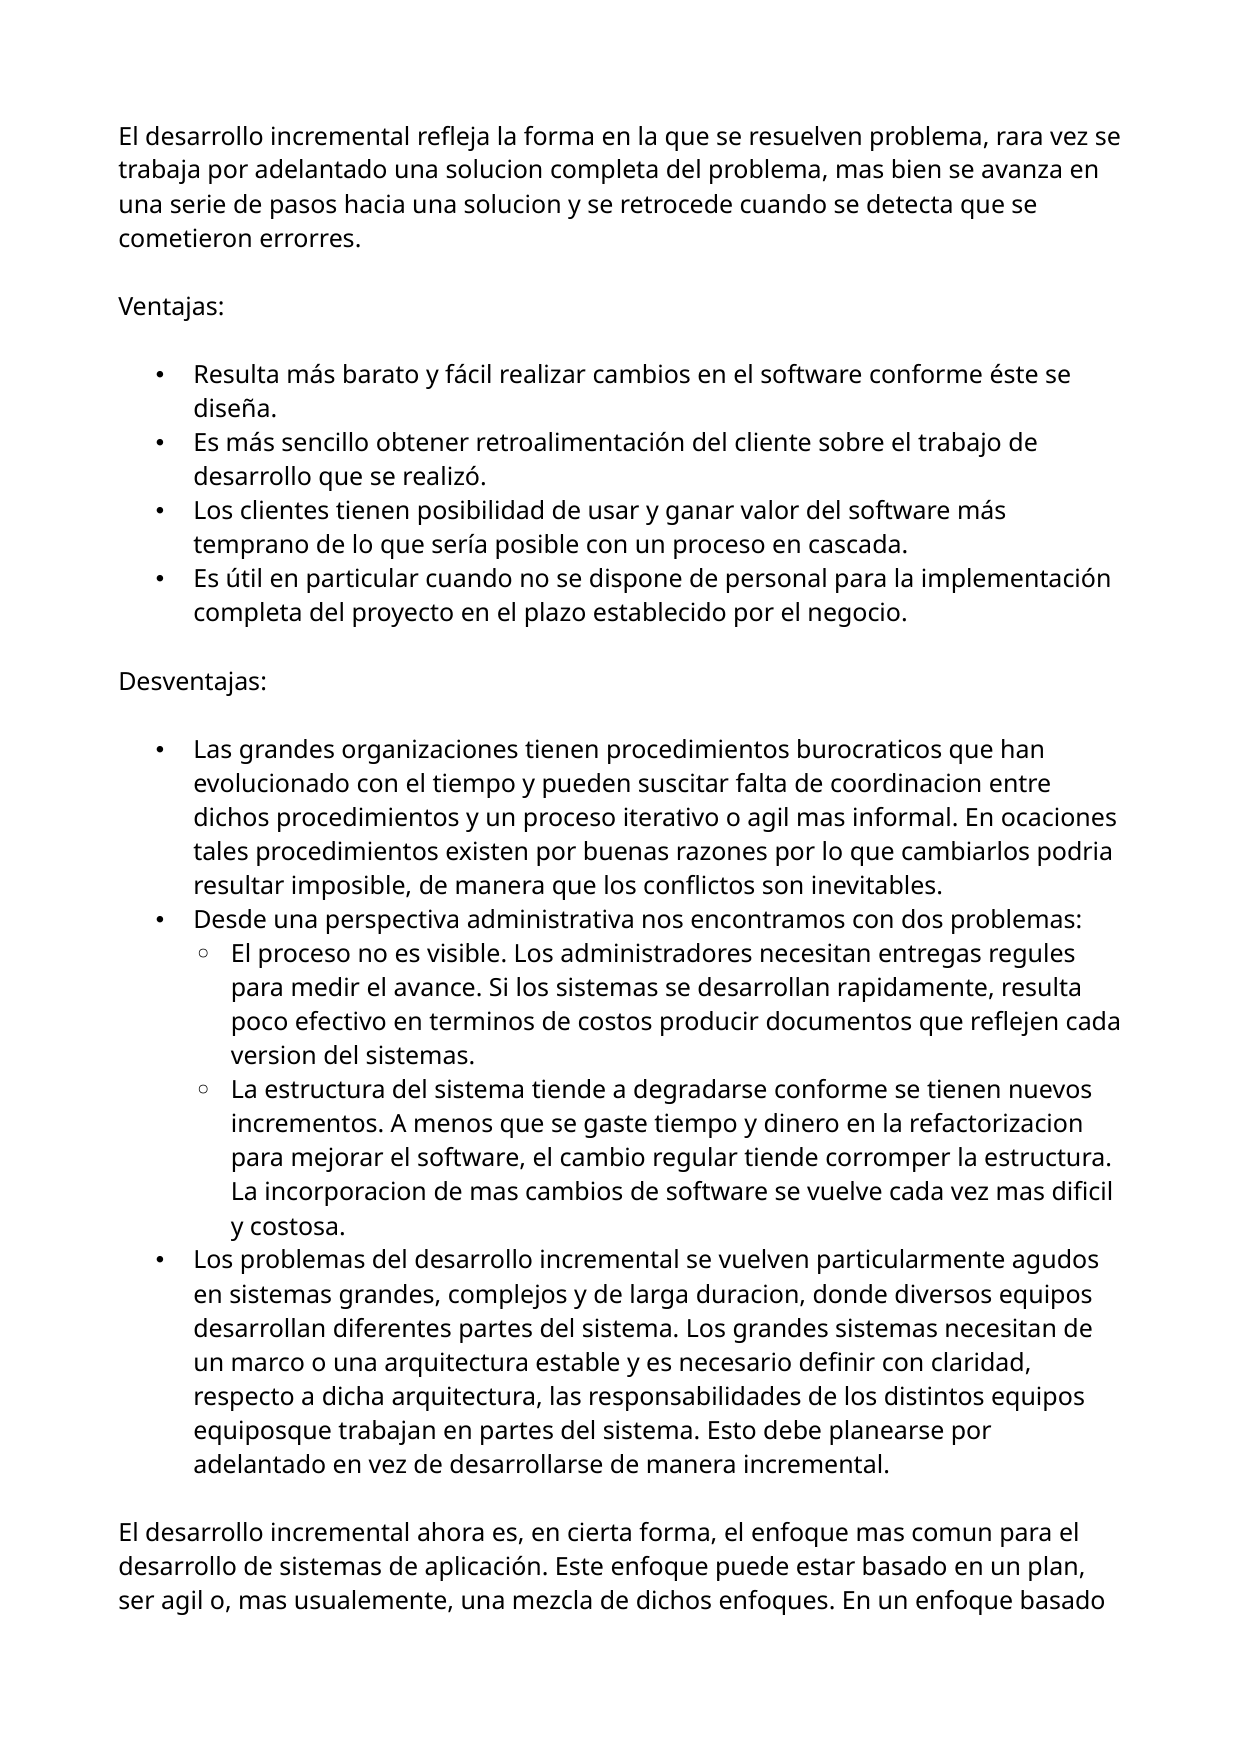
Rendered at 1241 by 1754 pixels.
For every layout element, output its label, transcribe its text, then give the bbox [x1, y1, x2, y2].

list Es más sencillo obtener retroalimentación del cliente sobre el trabajo de desarrollo que se realizó. [156, 425, 1122, 493]
list Los clientes tienen posibilidad de usar y ganar valor del software más temprano de lo que sería posible con un proceso en cascada. [156, 493, 1122, 561]
list Los problemas del desarrollo incremental se vuelven particularmente agudos en sistemas grandes, complejos y de larga duracion, donde diversos equipos desarrollan diferentes partes del sistema. Los grandes sistemas necesitan de un marco o una arquitectura estable y es necesario definir con claridad, respecto a dicha arquitectura, las responsabilidades de los distintos equipos equiposque trabajan en partes del sistema. Esto debe planearse por adelantado en vez de desarrollarse de manera incremental. [156, 1242, 1122, 1481]
text Desventajas: [118, 663, 1122, 697]
list Las grandes organizaciones tienen procedimientos burocraticos que han evolucionado con el tiempo y pueden suscitar falta de coordinacion entre dichos procedimientos y un proceso iterativo o agil mas informal. En ocaciones tales procedimientos existen por buenas razones por lo que cambiarlos podria resultar imposible, de manera que los conflictos son inevitables. [156, 731, 1122, 902]
text El desarrollo incremental refleja la forma en la que se resuelven problema, rara vez se trabaja por adelantado una solucion completa del problema, mas bien se avanza en una serie de pasos hacia una solucion y se retrocede cuando se detecta que se cometieron errorres. [118, 118, 1122, 254]
list Es útil en particular cuando no se dispone de personal para la implementación completa del proyecto en el plazo establecido por el negocio. [156, 561, 1122, 629]
text Ventajas: [118, 288, 1122, 322]
text El desarrollo incremental ahora es, en cierta forma, el enfoque mas comun para el desarrollo de sistemas de aplicación. Este enfoque puede estar basado en un plan, ser agil o, mas usualemente, una mezcla de dichos enfoques. En un enfoque basado [118, 1515, 1122, 1617]
list Resulta más barato y fácil realizar cambios en el software conforme éste se diseña. [156, 357, 1122, 425]
list La estructura del sistema tiende a degradarse conforme se tienen nuevos incrementos. A menos que se gaste tiempo y dinero en la refactorizacion para mejorar el software, el cambio regular tiende corromper la estructura. La incorporacion de mas cambios de software se vuelve cada vez mas dificil y costosa. [193, 1072, 1122, 1242]
list Desde una perspectiva administrativa nos encontramos con dos problemas: [156, 902, 1122, 936]
list El proceso no es visible. Los administradores necesitan entregas regules para medir el avance. Si los sistemas se desarrollan rapidamente, resulta poco efectivo en terminos de costos producir documentos que reflejen cada version del sistemas. [193, 936, 1122, 1072]
